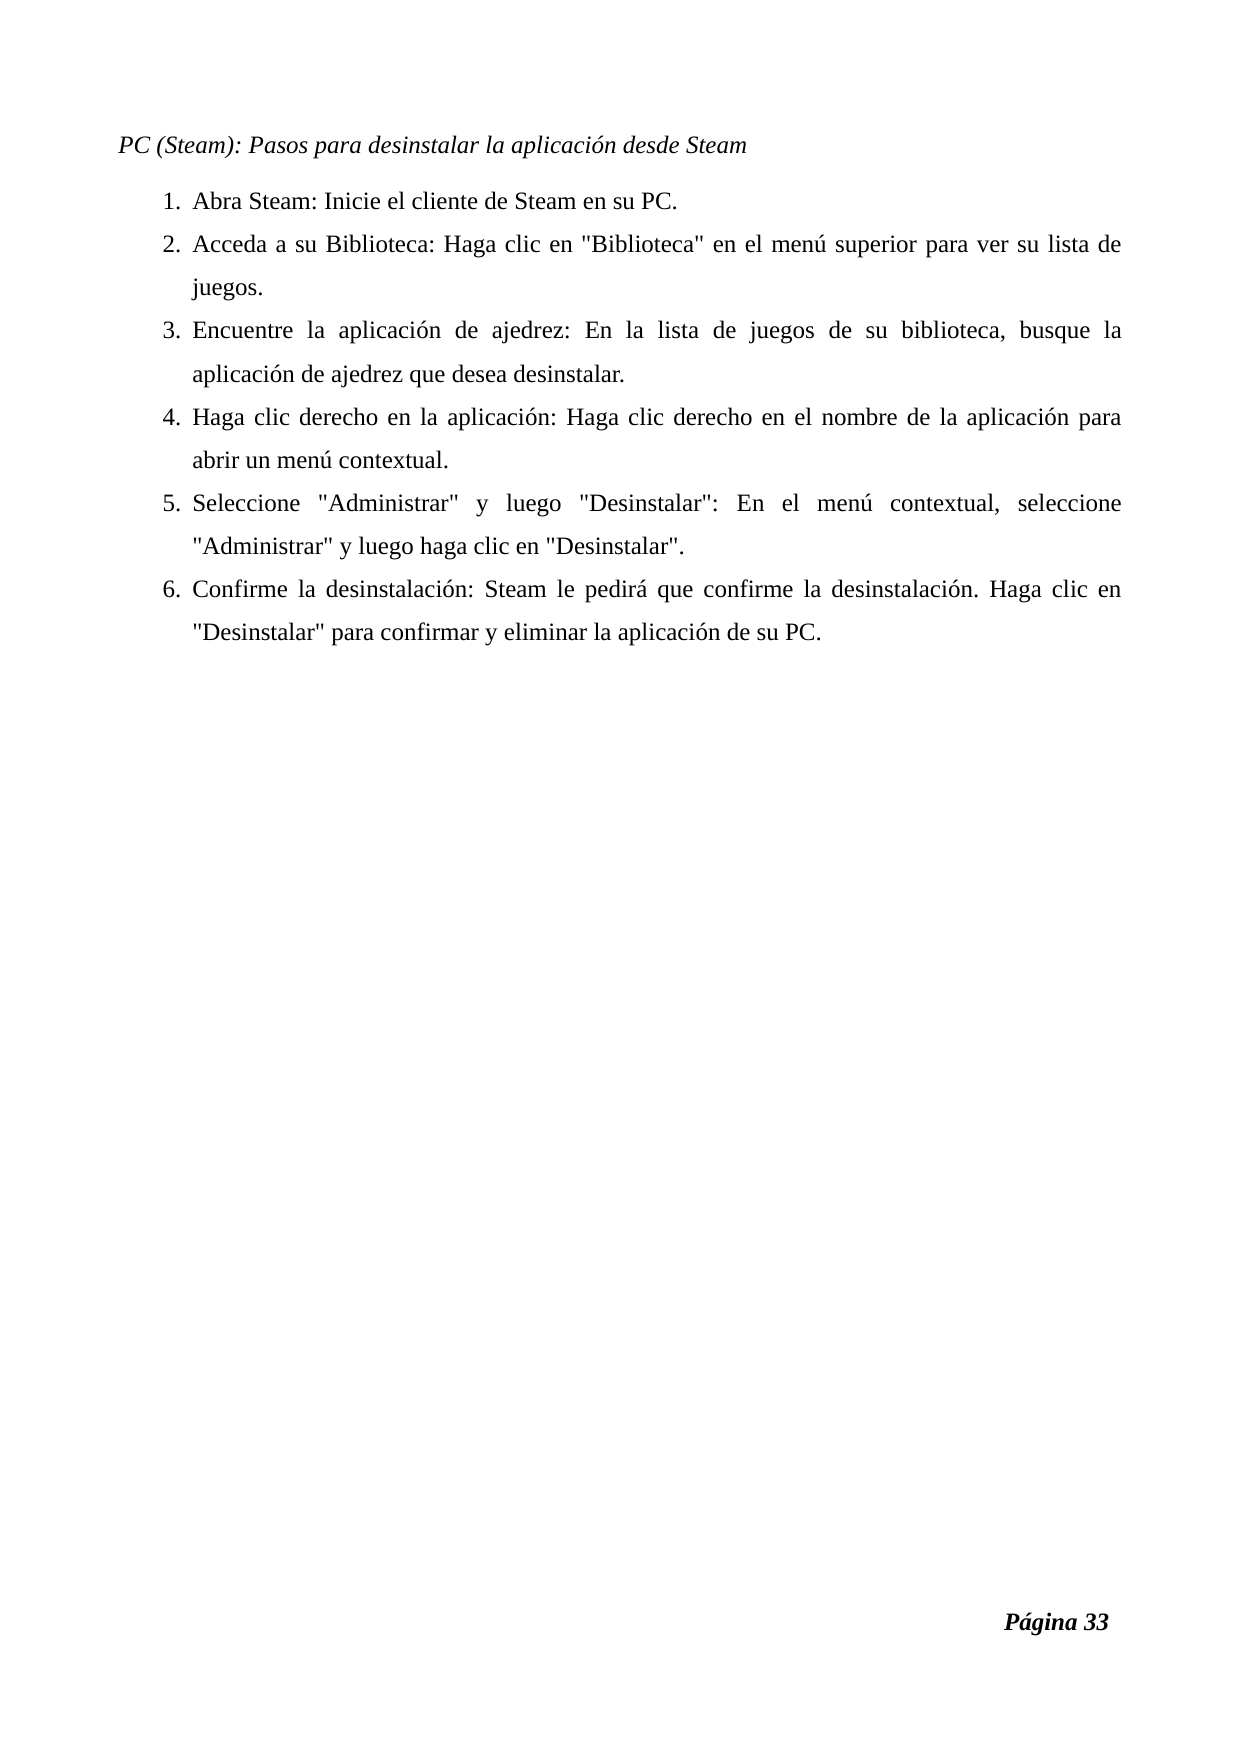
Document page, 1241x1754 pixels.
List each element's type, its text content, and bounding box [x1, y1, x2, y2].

list Haga clic derecho en la aplicación: Haga clic derecho en el nombre de la aplicación para abrir un menú contextual. [162, 402, 1122, 474]
list Acceda a su Biblioteca: Haga clic en "Biblioteca" en el menú superior para ver su lista de juegos. [162, 229, 1122, 301]
list Abra Steam: Inicie el cliente de Steam en su PC. [162, 186, 1122, 215]
list Encuentre la aplicación de ajedrez: En la lista de juegos de su biblioteca, busque la aplicación de ajedrez que desea desinstalar. [162, 316, 1122, 387]
list Seleccione "Administrar" y luego "Desinstalar": En el menú contextual, seleccione "Administrar" y luego haga clic en "Desinstalar". [162, 488, 1122, 560]
subtitle PC (Steam): Pasos para desinstalar la aplicación desde Steam [118, 131, 1122, 159]
list Confirme la desinstalación: Steam le pedirá que confirme la desinstalación. Haga clic en "Desinstalar" para confirmar y eliminar la aplicación de su PC. [162, 574, 1122, 646]
